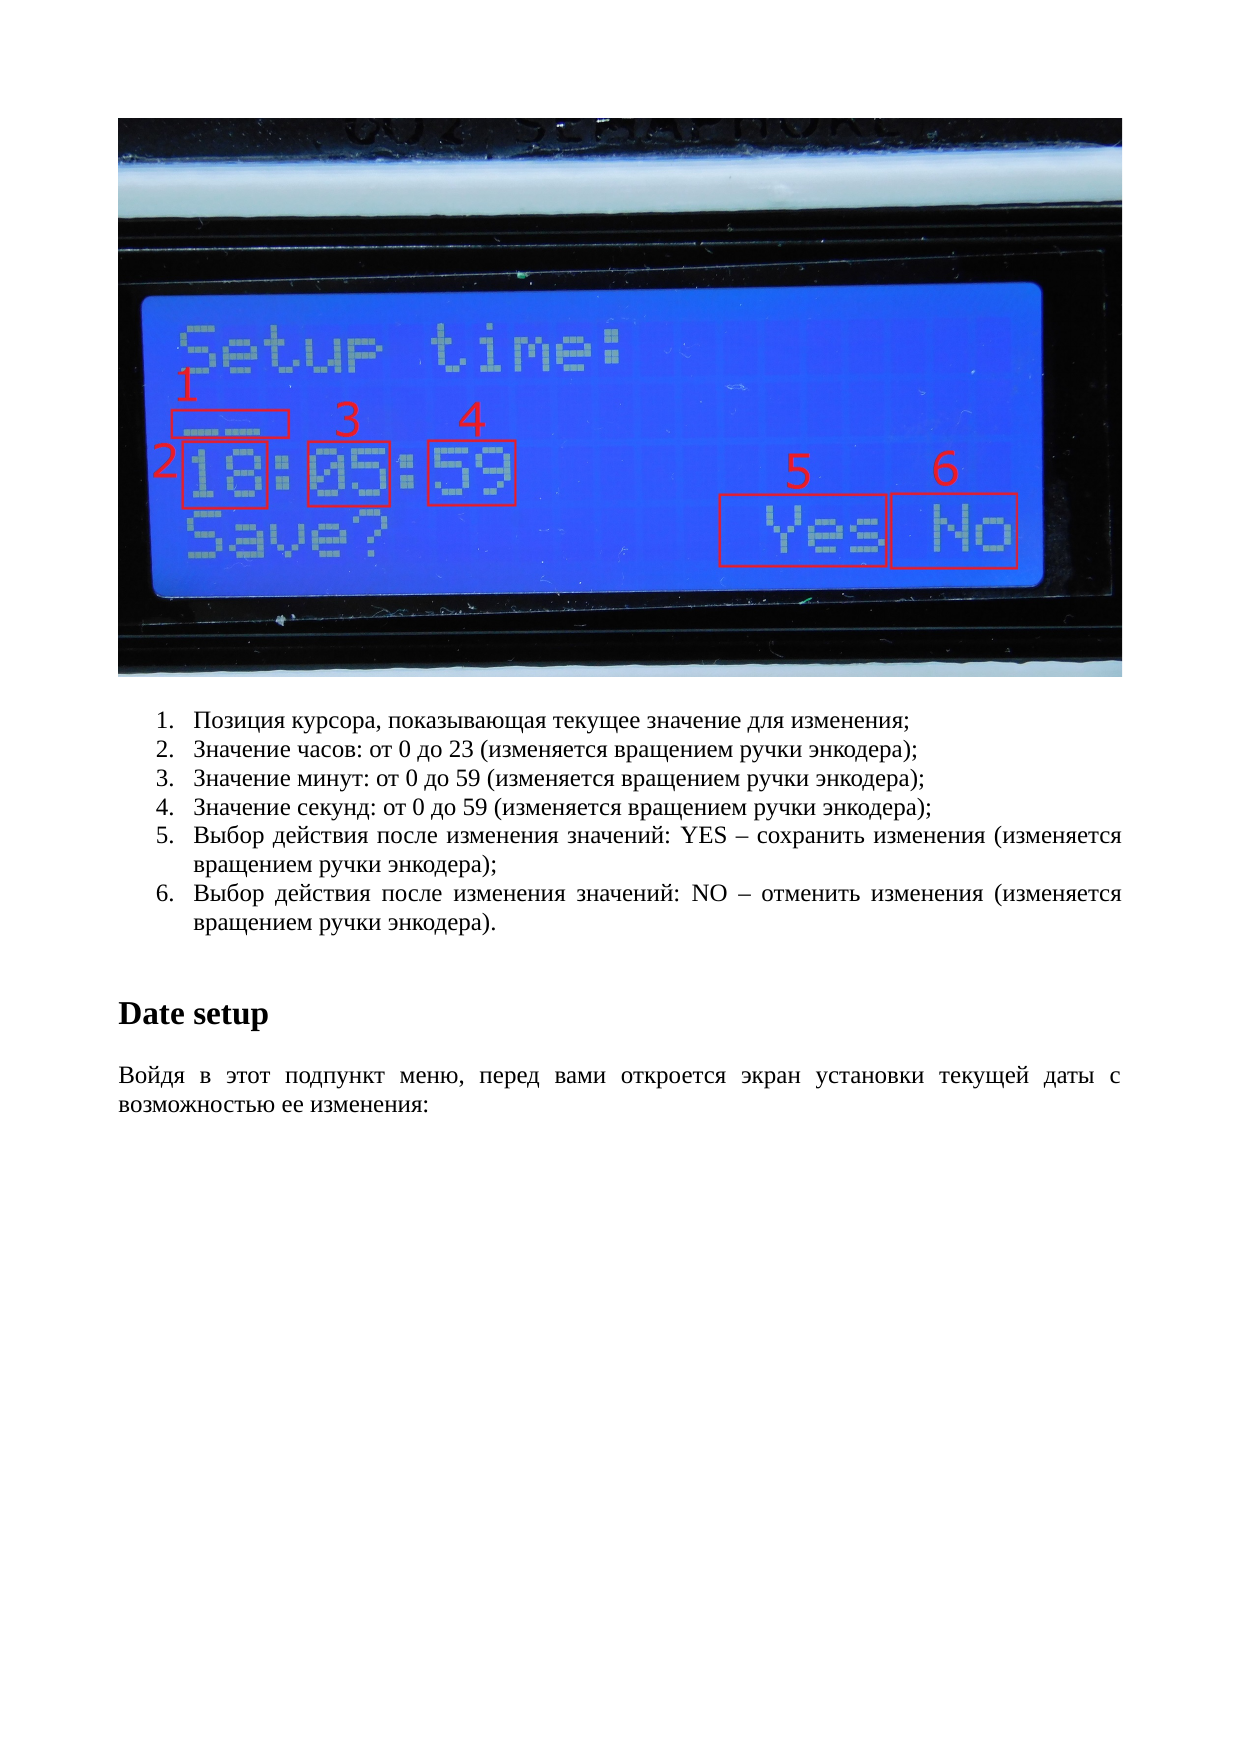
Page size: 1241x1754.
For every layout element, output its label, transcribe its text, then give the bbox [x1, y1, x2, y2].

list Выбор действия после изменения значений: YES – сохранить изменения (изменяется вращением ручки энкодера); [156, 821, 1122, 878]
list Позиция курсора, показывающая текущее значение для изменения; [156, 706, 1122, 734]
text Войдя в этот подпункт меню, перед вами откроется экран установки текущей даты с возможностью ее изменения: [118, 1060, 1122, 1118]
list Выбор действия после изменения значений: NO – отменить изменения (изменяется вращением ручки энкодера). [156, 878, 1122, 936]
list Значение секунд: от 0 до 59 (изменяется вращением ручки энкодера); [156, 792, 1122, 821]
text Date setup [118, 993, 1122, 1031]
list Значение минут: от 0 до 59 (изменяется вращением ручки энкодера); [156, 763, 1122, 792]
list Значение часов: от 0 до 23 (изменяется вращением ручки энкодера); [156, 734, 1122, 763]
picture [118, 118, 1123, 677]
